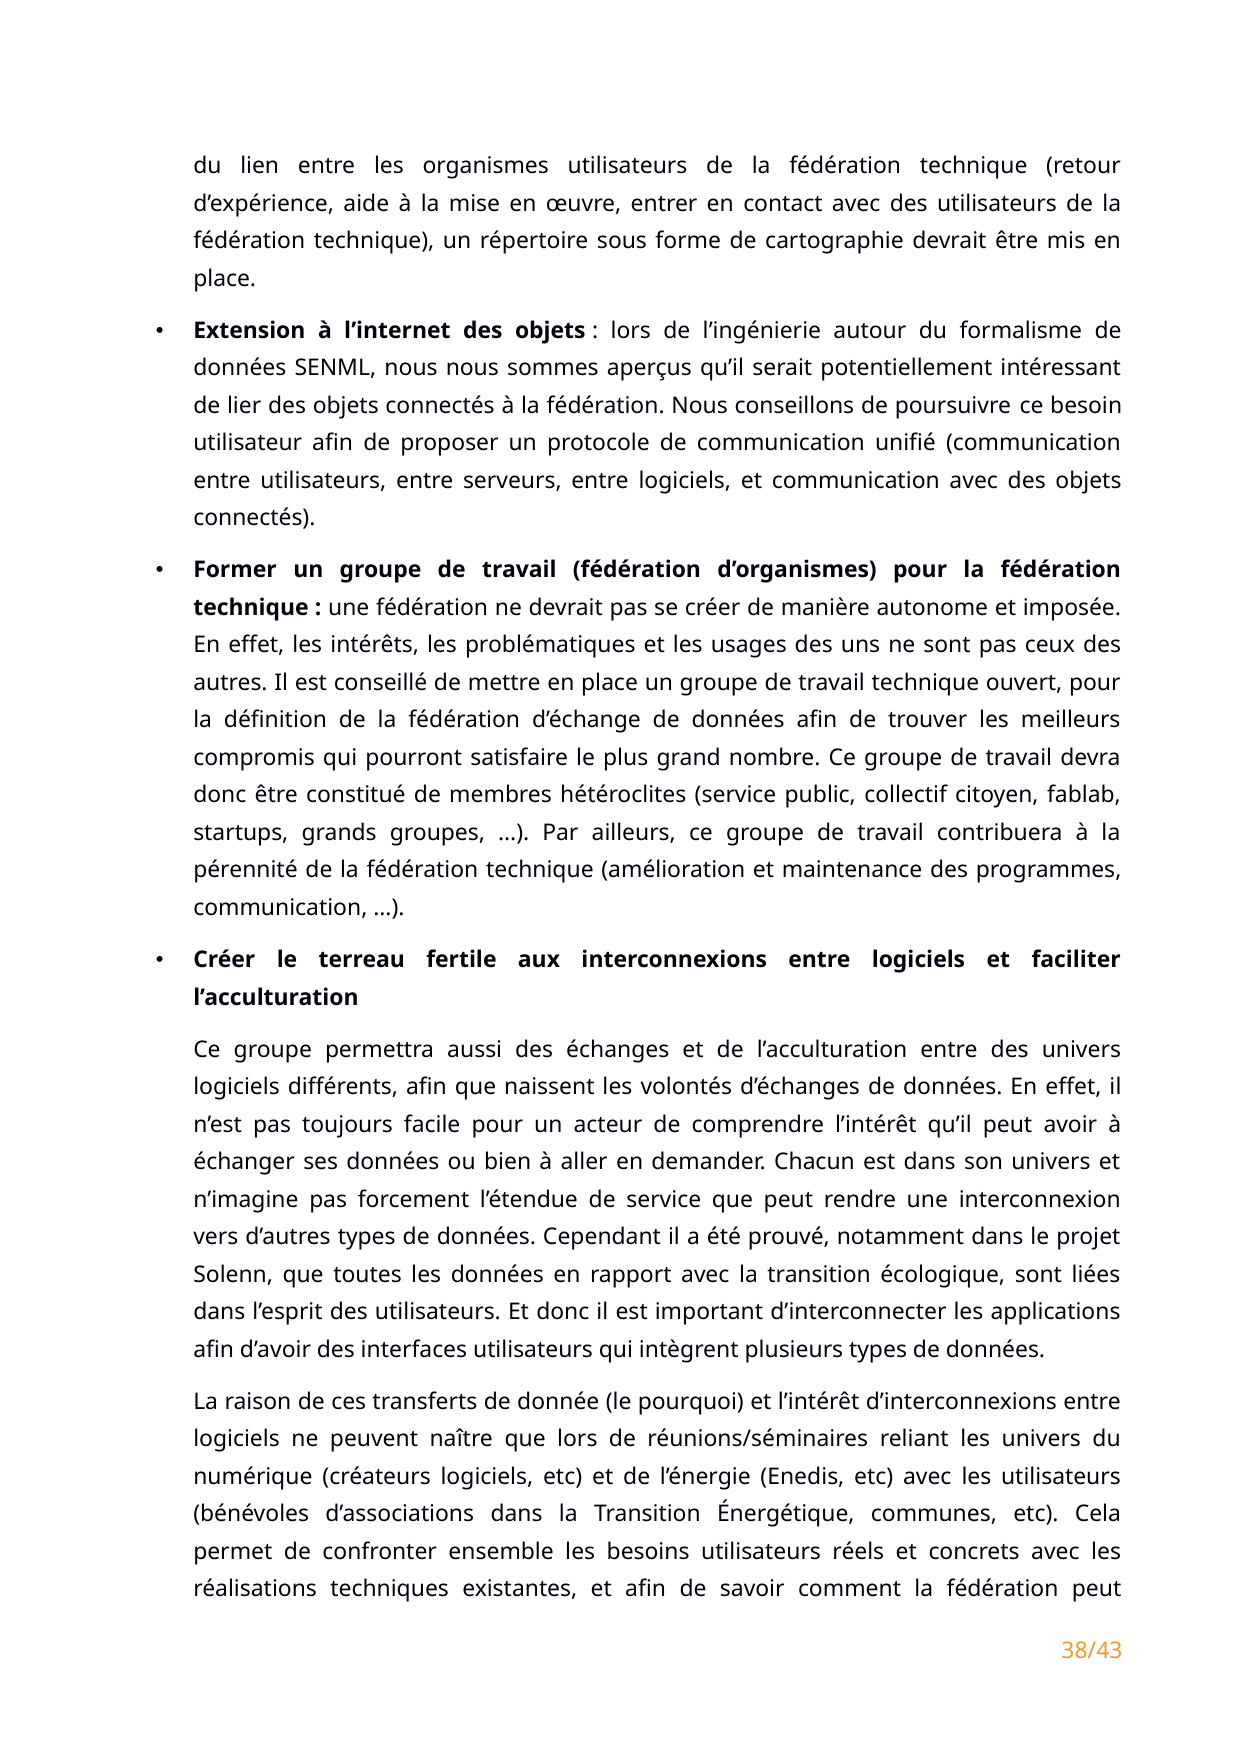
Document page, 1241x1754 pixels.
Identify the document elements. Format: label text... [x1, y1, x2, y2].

list Former un groupe de travail (fédération d’organismes) pour la fédération technique : une fédération ne devrait pas se créer de manière autonome et imposée. En effet, les intérêts, les problématiques et les usages des uns ne sont pas ceux des autres. Il est conseillé de mettre en place un groupe de travail technique ouvert, pour la définition de la fédération d’échange de données afin de trouver les meilleurs compromis qui pourront satisfaire le plus grand nombre. Ce groupe de travail devra donc être constitué de membres hétéroclites (service public, collectif citoyen, fablab, startups, grands groupes, …). Par ailleurs, ce groupe de travail contribuera à la pérennité de la fédération technique (amélioration et maintenance des programmes, communication, …). [156, 553, 1122, 922]
list Créer le terreau fertile aux interconnexions entre logiciels et faciliter l’acculturation [156, 943, 1122, 1012]
list Extension à l’internet des objets : lors de l’ingénierie autour du formalisme de données SENML, nous nous sommes aperçus qu’il serait potentiellement intéressant de lier des objets connectés à la fédération. Nous conseillons de poursuivre ce besoin utilisateur afin de proposer un protocole de communication unifié (communication entre utilisateurs, entre serveurs, entre logiciels, et communication avec des objets connectés). [156, 314, 1122, 533]
list La raison de ces transferts de donnée (le pourquoi) et l’intérêt d’interconnexions entre logiciels ne peuvent naître que lors de réunions/séminaires reliant les univers du numérique (créateurs logiciels, etc) et de l’énergie (Enedis, etc) avec les utilisateurs (bénévoles d’associations dans la Transition Énergétique, communes, etc). Cela permet de confronter ensemble les besoins utilisateurs réels et concrets avec les réalisations techniques existantes, et afin de savoir comment la fédération peut [156, 1385, 1122, 1603]
list du lien entre les organismes utilisateurs de la fédération technique (retour d’expérience, aide à la mise en œuvre, entrer en contact avec des utilisateurs de la fédération technique), un répertoire sous forme de cartographie devrait être mis en place. [156, 149, 1122, 293]
list Ce groupe permettra aussi des échanges et de l’acculturation entre des univers logiciels différents, afin que naissent les volontés d’échanges de données. En effet, il n’est pas toujours facile pour un acteur de comprendre l’intérêt qu’il peut avoir à échanger ses données ou bien à aller en demander. Chacun est dans son univers et n’imagine pas forcement l’étendue de service que peut rendre une interconnexion vers d’autres types de données. Cependant il a été prouvé, notamment dans le projet Solenn, que toutes les données en rapport avec la transition écologique, sont liées dans l’esprit des utilisateurs. Et donc il est important d’interconnecter les applications afin d’avoir des interfaces utilisateurs qui intègrent plusieurs types de données. [156, 1033, 1122, 1364]
